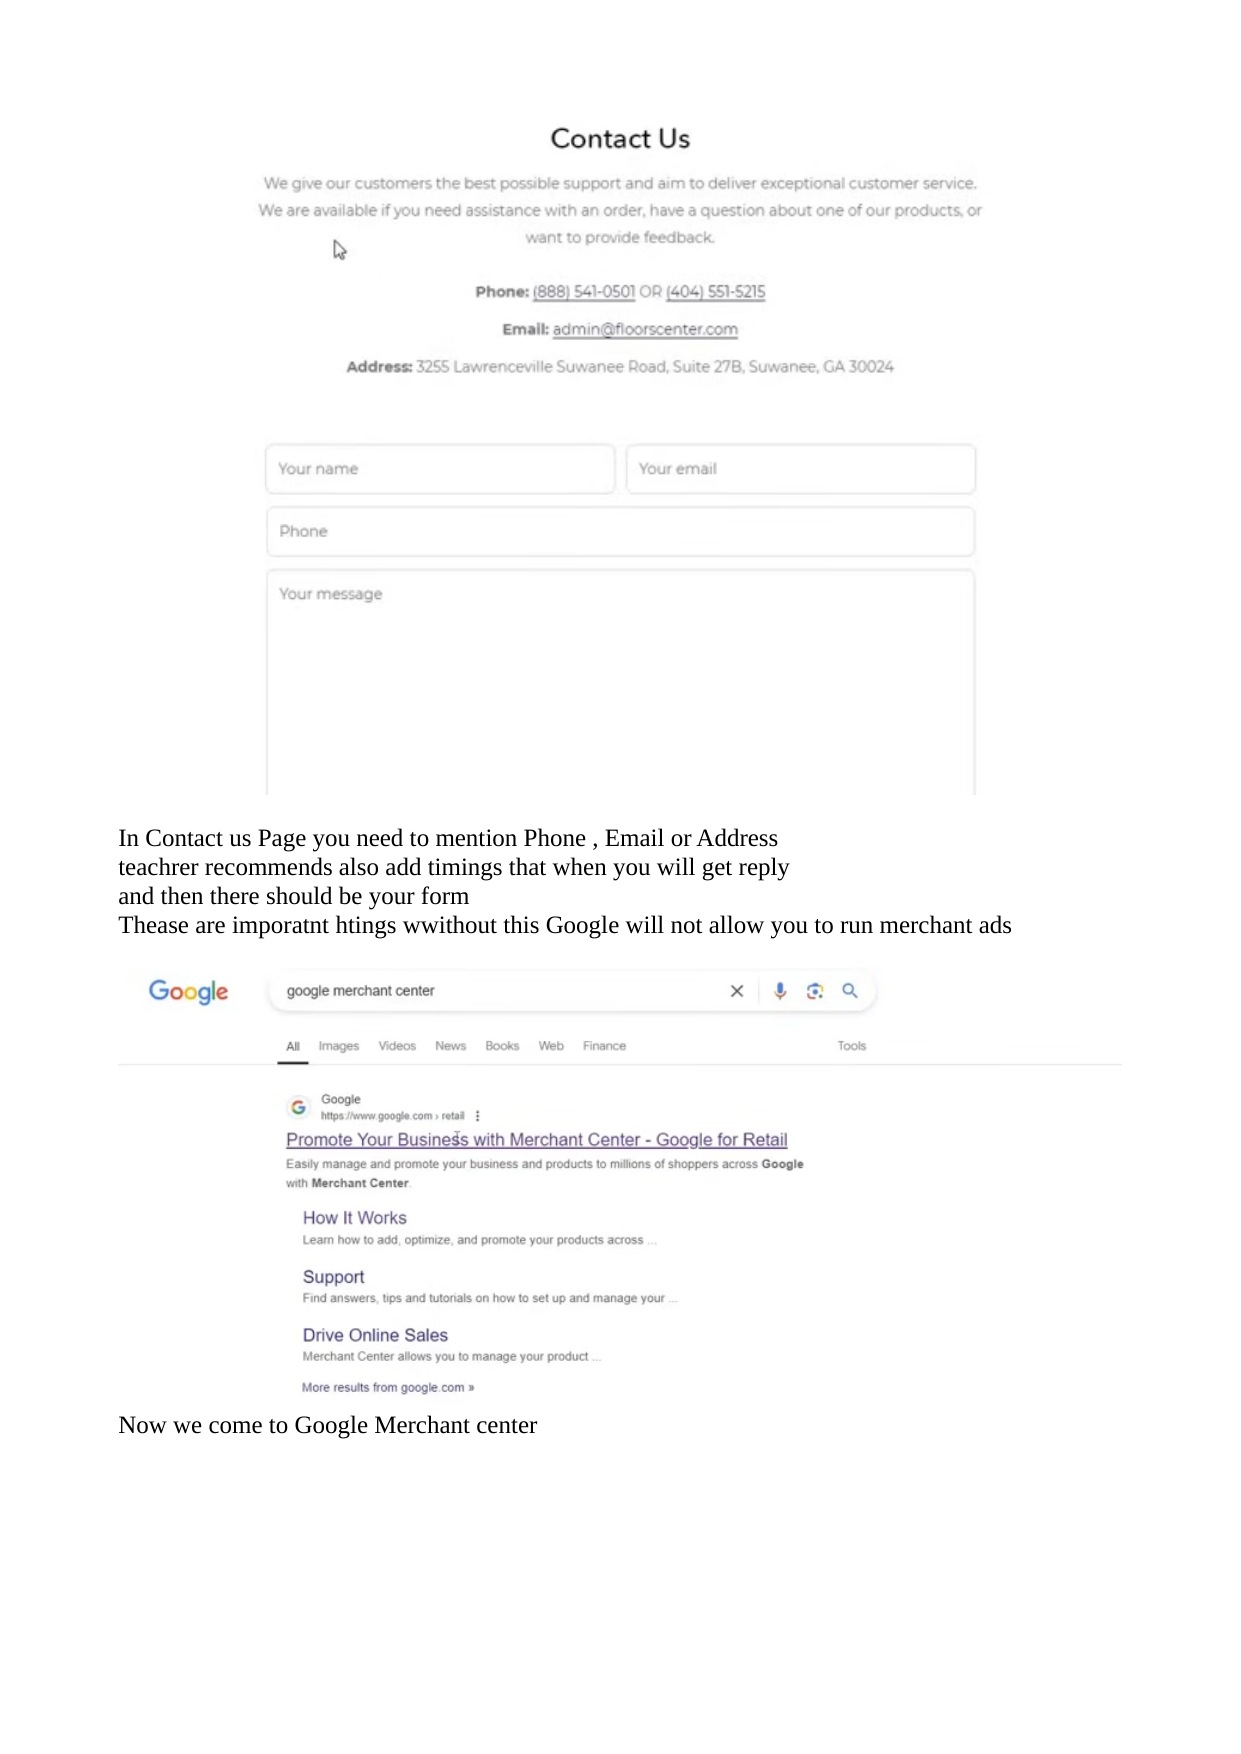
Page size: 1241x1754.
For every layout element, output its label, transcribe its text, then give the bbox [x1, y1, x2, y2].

picture [118, 967, 1122, 1410]
text Now we come to Google Merchant center [118, 1410, 1122, 1438]
text Thease are imporatnt htings wwithout this Google will not allow you to run merchant ads [118, 910, 1122, 938]
text teachrer recommends also add timings that when you will get reply [118, 852, 1122, 881]
text In Contact us Page you need to mention Phone , Email or Address [118, 823, 1122, 852]
text and then there should be your form [118, 881, 1122, 910]
picture [129, 118, 1111, 795]
